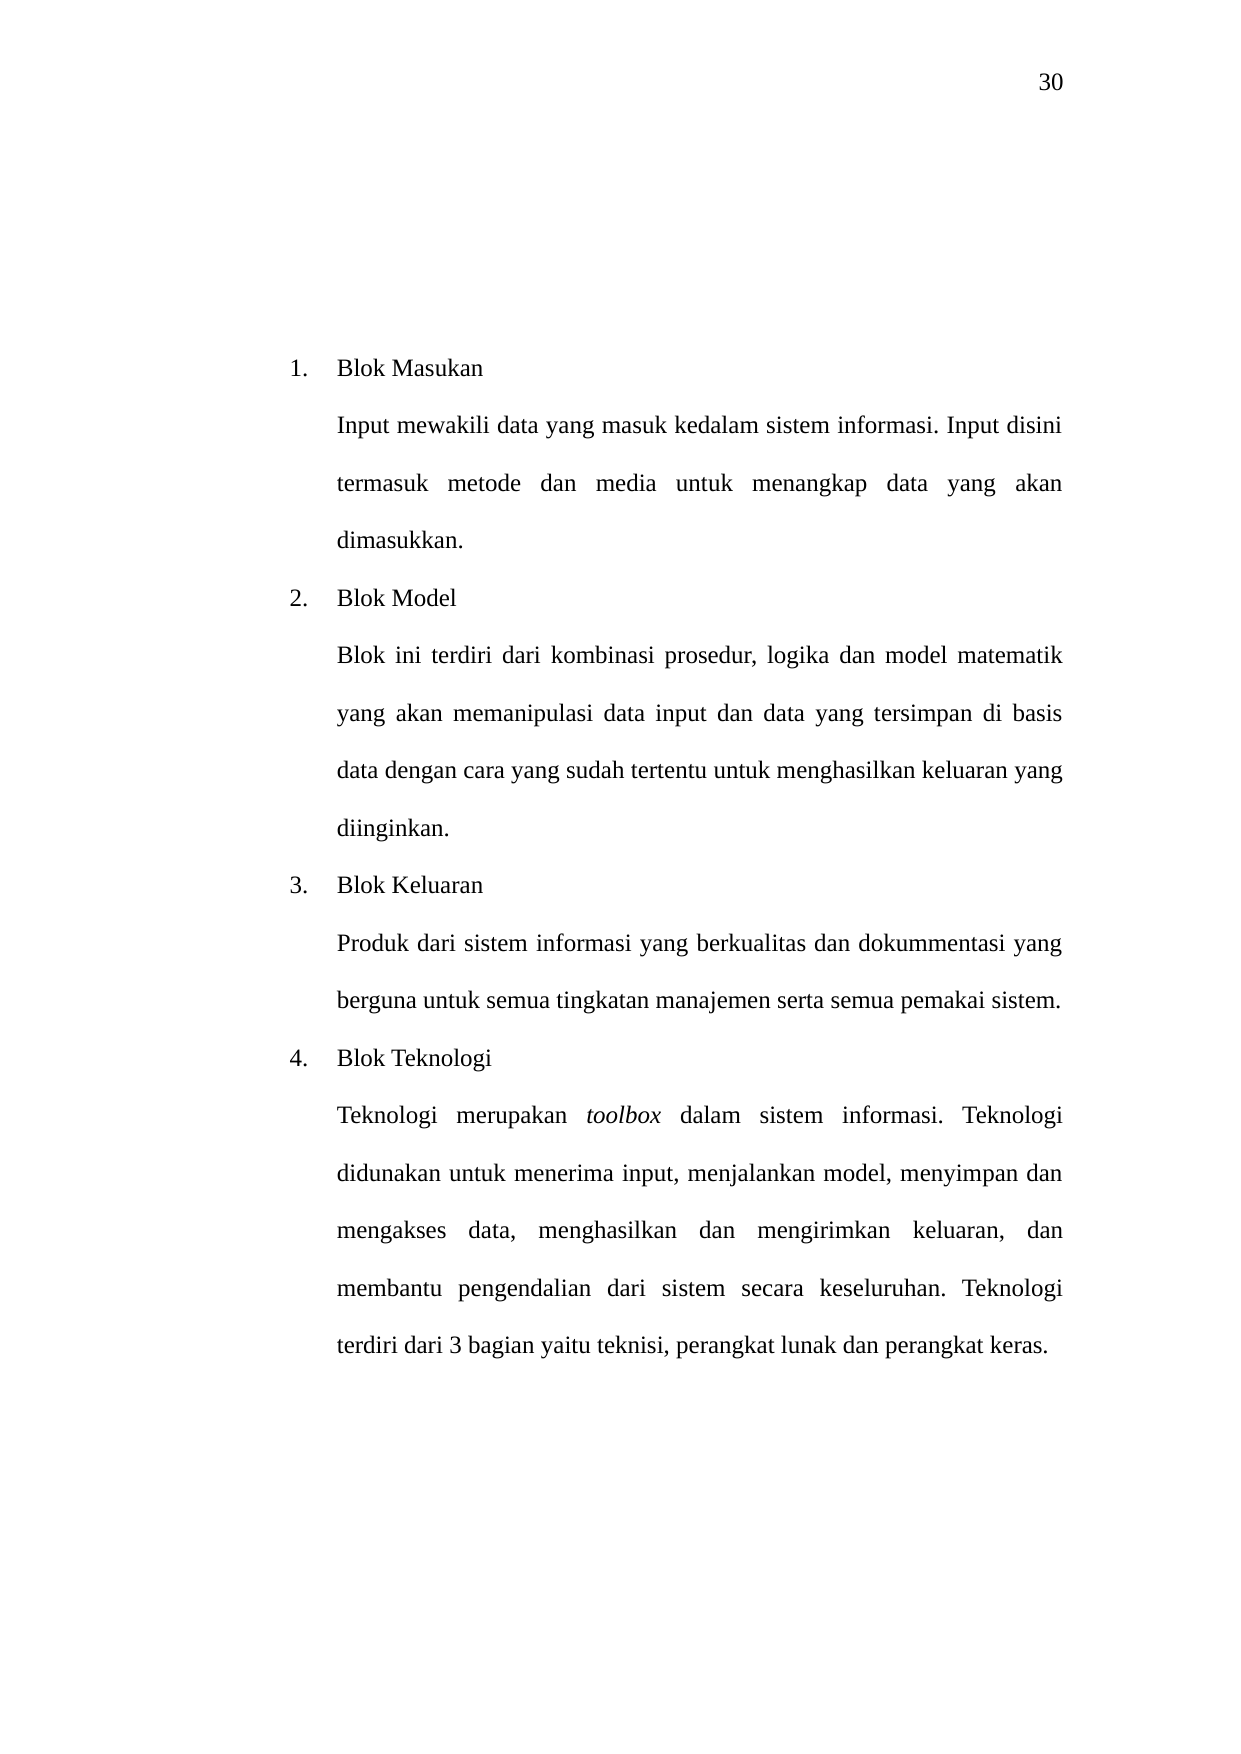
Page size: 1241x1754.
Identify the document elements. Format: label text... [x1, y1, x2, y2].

list Blok Teknologi [289, 1043, 1063, 1072]
list Blok Model [289, 583, 1063, 612]
list Blok Keluaran [289, 870, 1063, 899]
list Input mewakili data yang masuk kedalam sistem informasi. Input disini termasuk metode dan media untuk menangkap data yang akan dimasukkan. [289, 410, 1063, 554]
list Teknologi merupakan toolbox dalam sistem informasi. Teknologi didunakan untuk menerima input, menjalankan model, menyimpan dan mengakses data, menghasilkan dan mengirimkan keluaran, dan membantu pengendalian dari sistem secara keseluruhan. Teknologi terdiri dari 3 bagian yaitu teknisi, perangkat lunak dan perangkat keras. [289, 1100, 1063, 1359]
list Produk dari sistem informasi yang berkualitas dan dokummentasi yang berguna untuk semua tingkatan manajemen serta semua pemakai sistem. [289, 928, 1063, 1014]
list Blok Masukan [289, 353, 1063, 382]
list Blok ini terdiri dari kombinasi prosedur, logika dan model matematik yang akan memanipulasi data input dan data yang tersimpan di basis data dengan cara yang sudah tertentu untuk menghasilkan keluaran yang diinginkan. [289, 640, 1063, 842]
